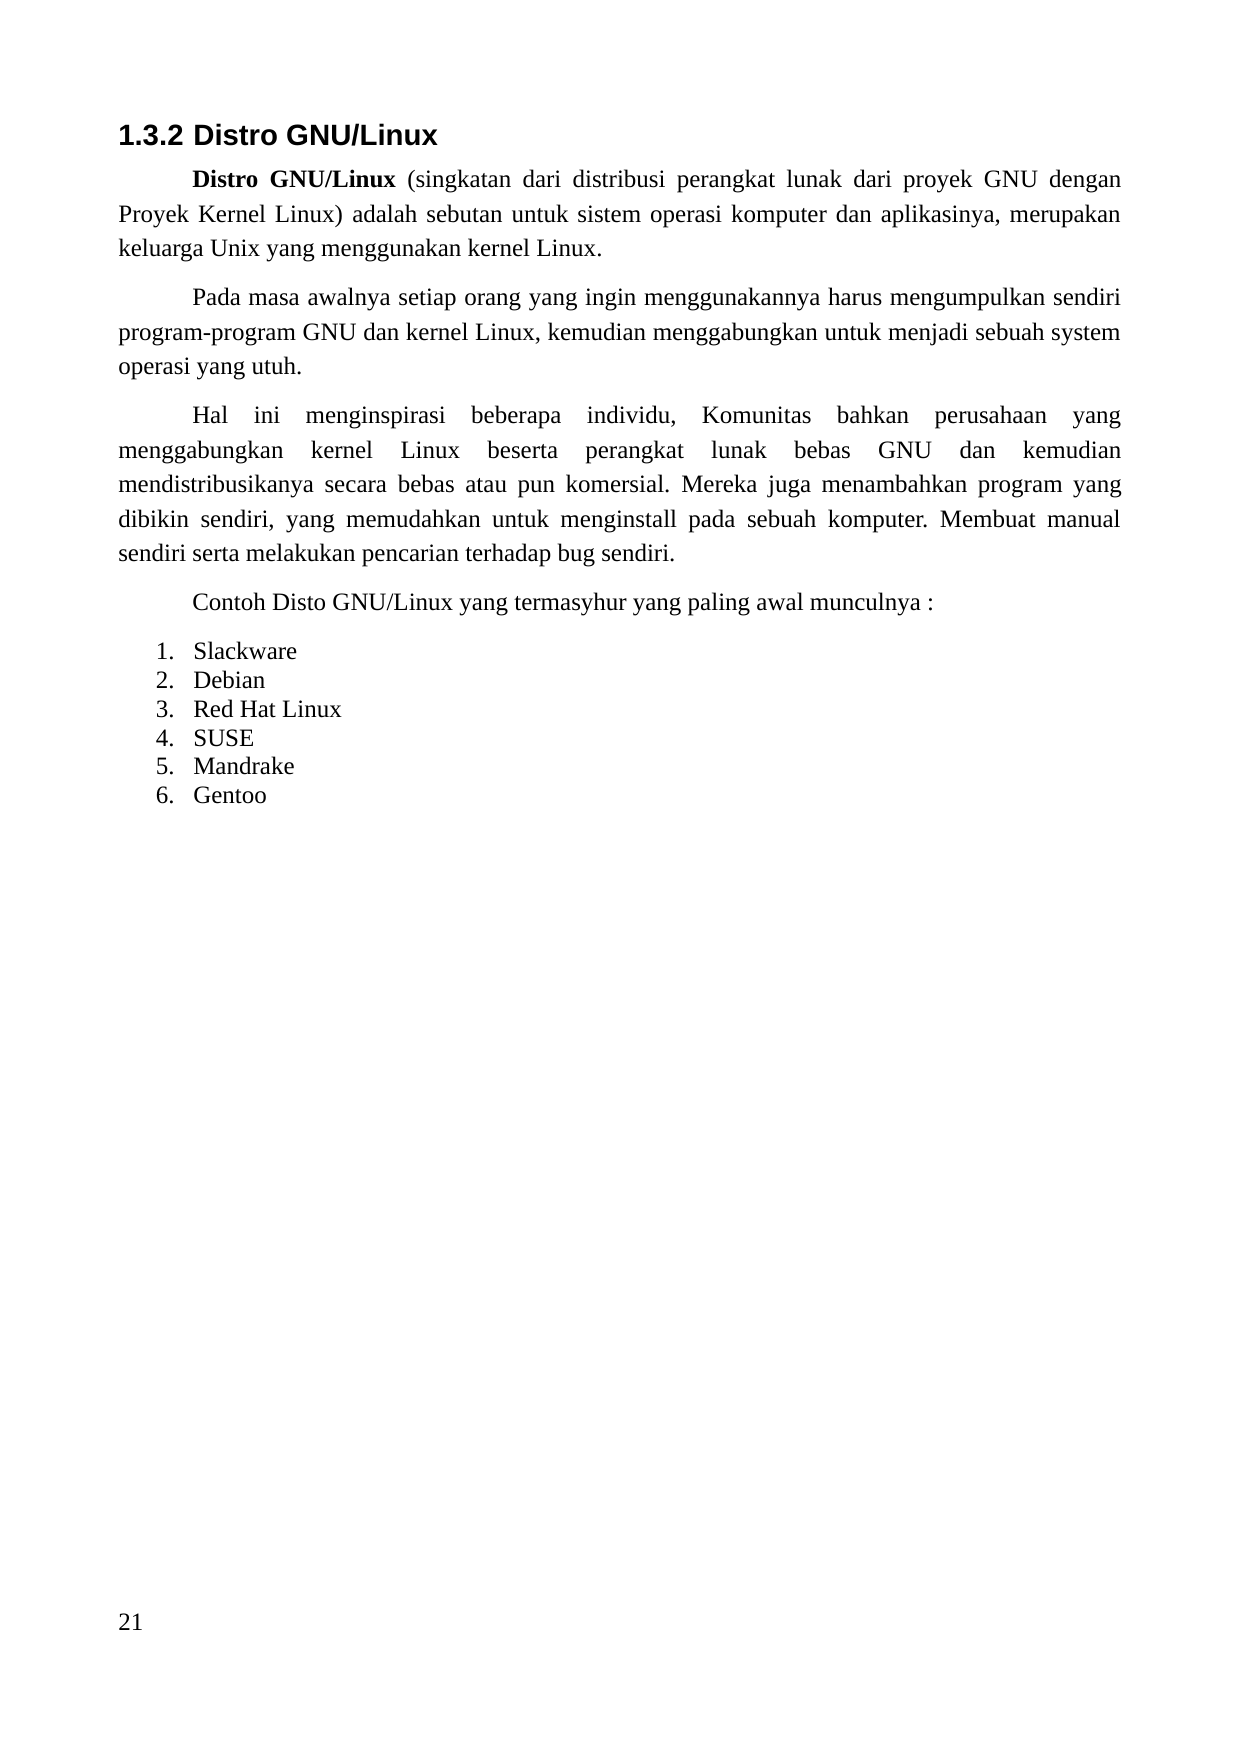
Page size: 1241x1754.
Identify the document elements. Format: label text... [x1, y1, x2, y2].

list Mandrake [156, 751, 1122, 780]
list Gentoo [156, 780, 1122, 809]
text Distro GNU/Linux (singkatan dari distribusi perangkat lunak dari proyek GNU dengan Proyek Kernel Linux) adalah sebutan untuk sistem operasi komputer dan aplikasinya, merupakan keluarga Unix yang menggunakan kernel Linux. [118, 164, 1122, 262]
text Contoh Disto GNU/Linux yang termasyhur yang paling awal munculnya : [118, 587, 1122, 616]
text Hal ini menginspirasi beberapa individu, Komunitas bahkan perusahaan yang menggabungkan kernel Linux beserta perangkat lunak bebas GNU dan kemudian mendistribusikanya secara bebas atau pun komersial. Mereka juga menambahkan program yang dibikin sendiri, yang memudahkan untuk menginstall pada sebuah komputer. Membuat manual sendiri serta melakukan pencarian terhadap bug sendiri. [118, 400, 1122, 567]
subtitle Distro GNU/Linux [118, 118, 1122, 152]
list SUSE [156, 723, 1122, 751]
list Slackware [156, 636, 1122, 665]
text Pada masa awalnya setiap orang yang ingin menggunakannya harus mengumpulkan sendiri program-program GNU dan kernel Linux, kemudian menggabungkan untuk menjadi sebuah system operasi yang utuh. [118, 282, 1122, 380]
list Red Hat Linux [156, 694, 1122, 723]
list Debian [156, 665, 1122, 694]
